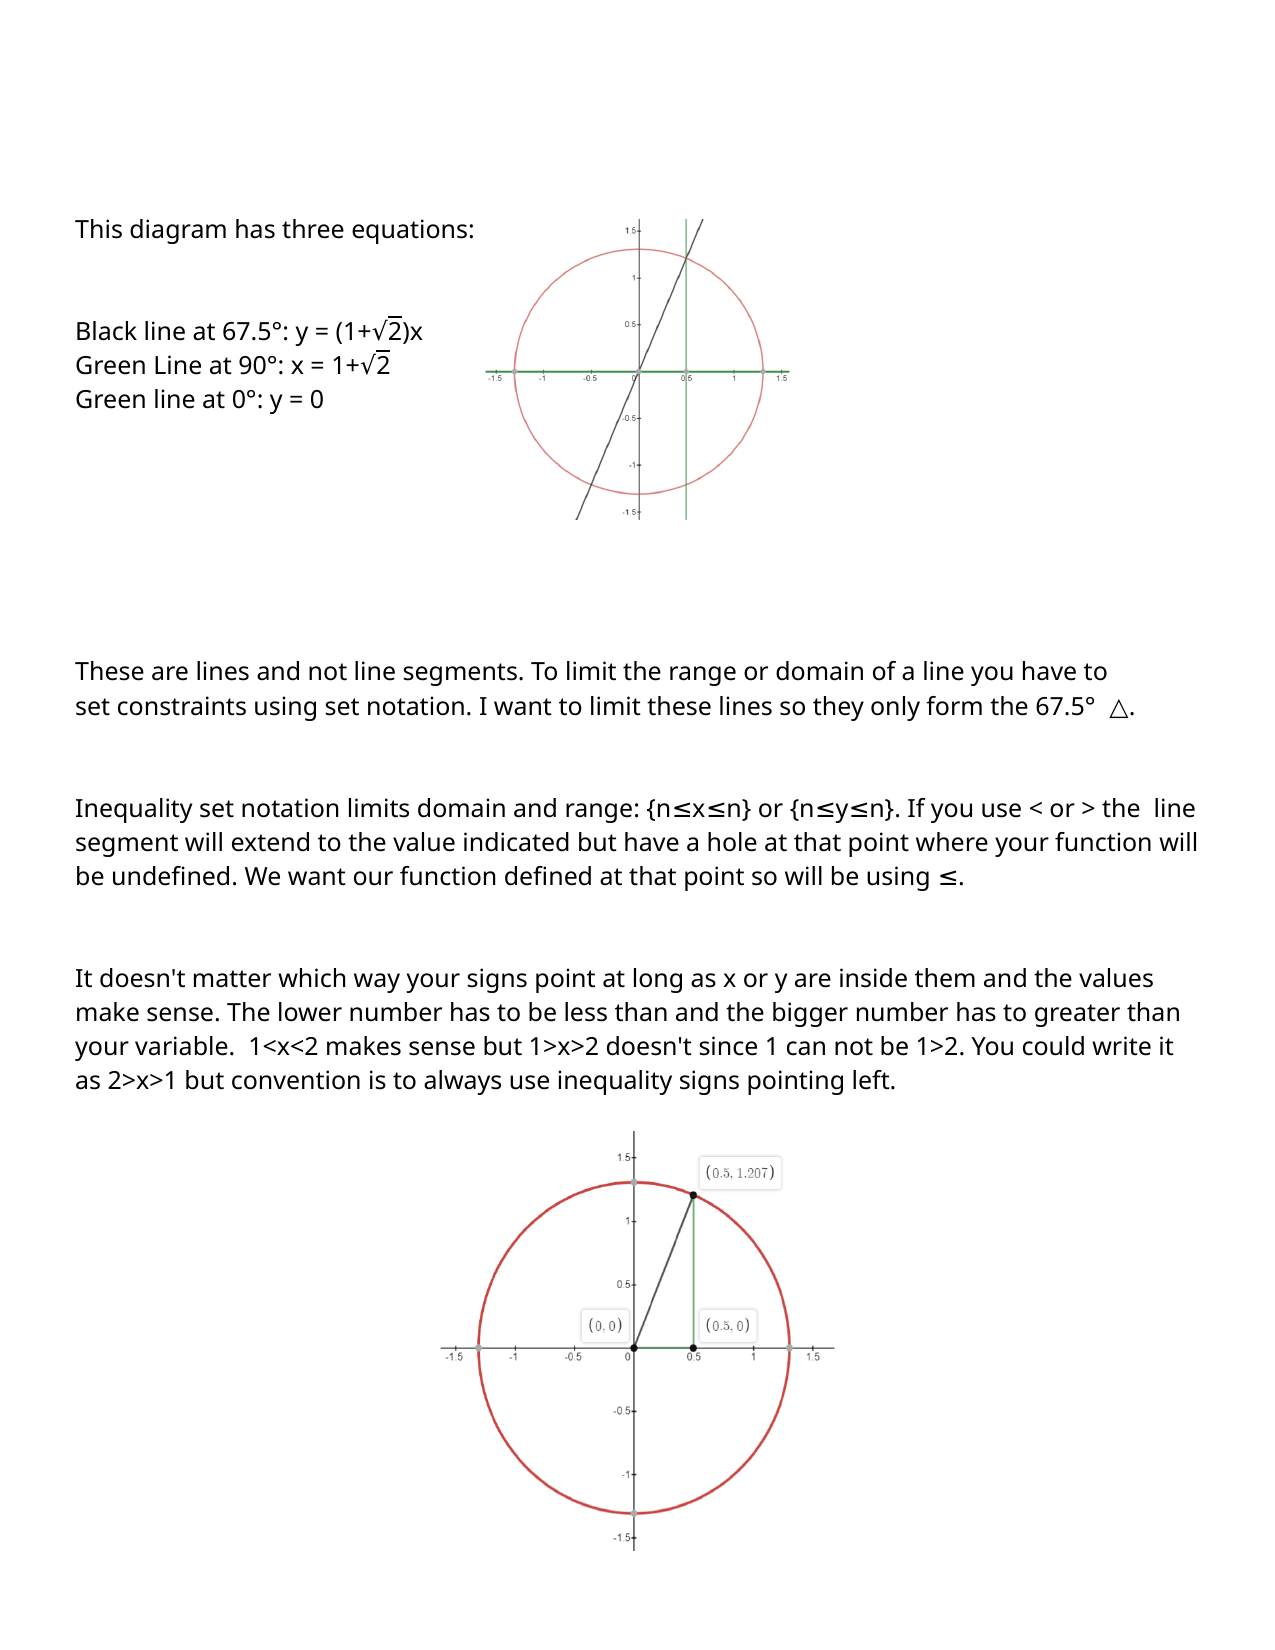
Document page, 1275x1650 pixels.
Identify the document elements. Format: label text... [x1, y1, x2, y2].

picture [440, 1131, 835, 1551]
text Black line at 67.5°: y = (1+√2)x [75, 313, 485, 347]
text set constraints using set notation. I want to limit these lines so they only form the 67.5° △. [75, 688, 1200, 722]
text It doesn't matter which way your signs point at long as x or y are inside them and the values make sense. The lower number has to be less than and the bigger number has to greater than your variable. 1<x<2 makes sense but 1>x>2 doesn't since 1 can not be 1>2. You could write it as 2>x>1 but convention is to always use inequality signs pointing left. [75, 961, 1200, 1097]
text Green Line at 90°: x = 1+√2 [75, 347, 485, 382]
picture [485, 219, 790, 520]
text These are lines and not line segments. To limit the range or domain of a line you have to [75, 654, 1200, 688]
text [790, 347, 1200, 382]
text Inequality set notation limits domain and range: {n≤x≤n} or {n≤y≤n}. If you use < or > the line segment will extend to the value indicated but have a hole at that point where your function will be undefined. We want our function defined at that point so will be using ≤. [75, 790, 1200, 892]
text [790, 382, 1200, 416]
text This diagram has three equations: [75, 211, 1200, 245]
text [790, 313, 1200, 347]
text Green line at 0°: y = 0 [75, 382, 485, 416]
